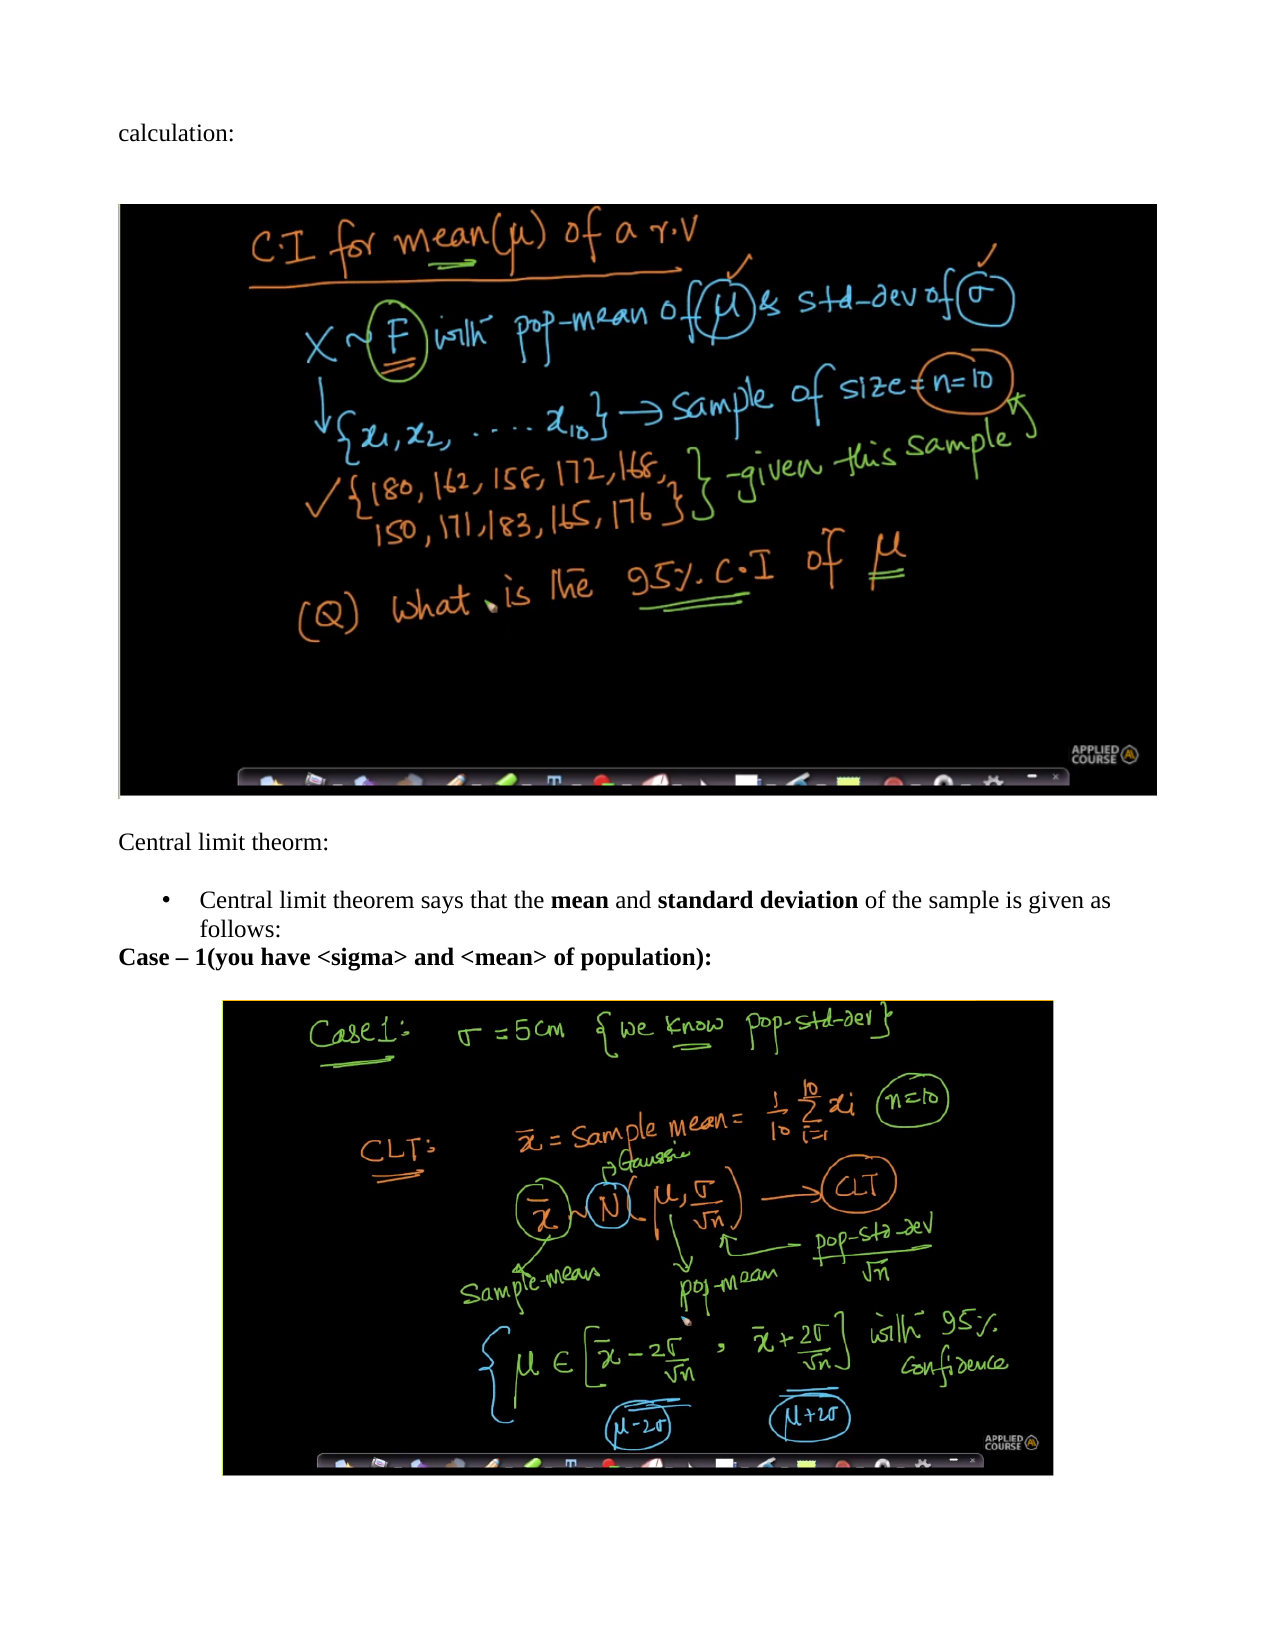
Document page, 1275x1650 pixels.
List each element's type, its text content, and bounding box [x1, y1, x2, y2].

text calculation: [118, 118, 1157, 147]
text Case – 1(you have <sigma> and <mean> of population): [118, 942, 1157, 971]
picture [221, 1000, 1054, 1476]
picture [118, 204, 1157, 799]
text Central limit theorm: [118, 827, 1157, 856]
list Central limit theorem says that the mean and standard deviation of the sample is given as follows: [162, 885, 1157, 942]
